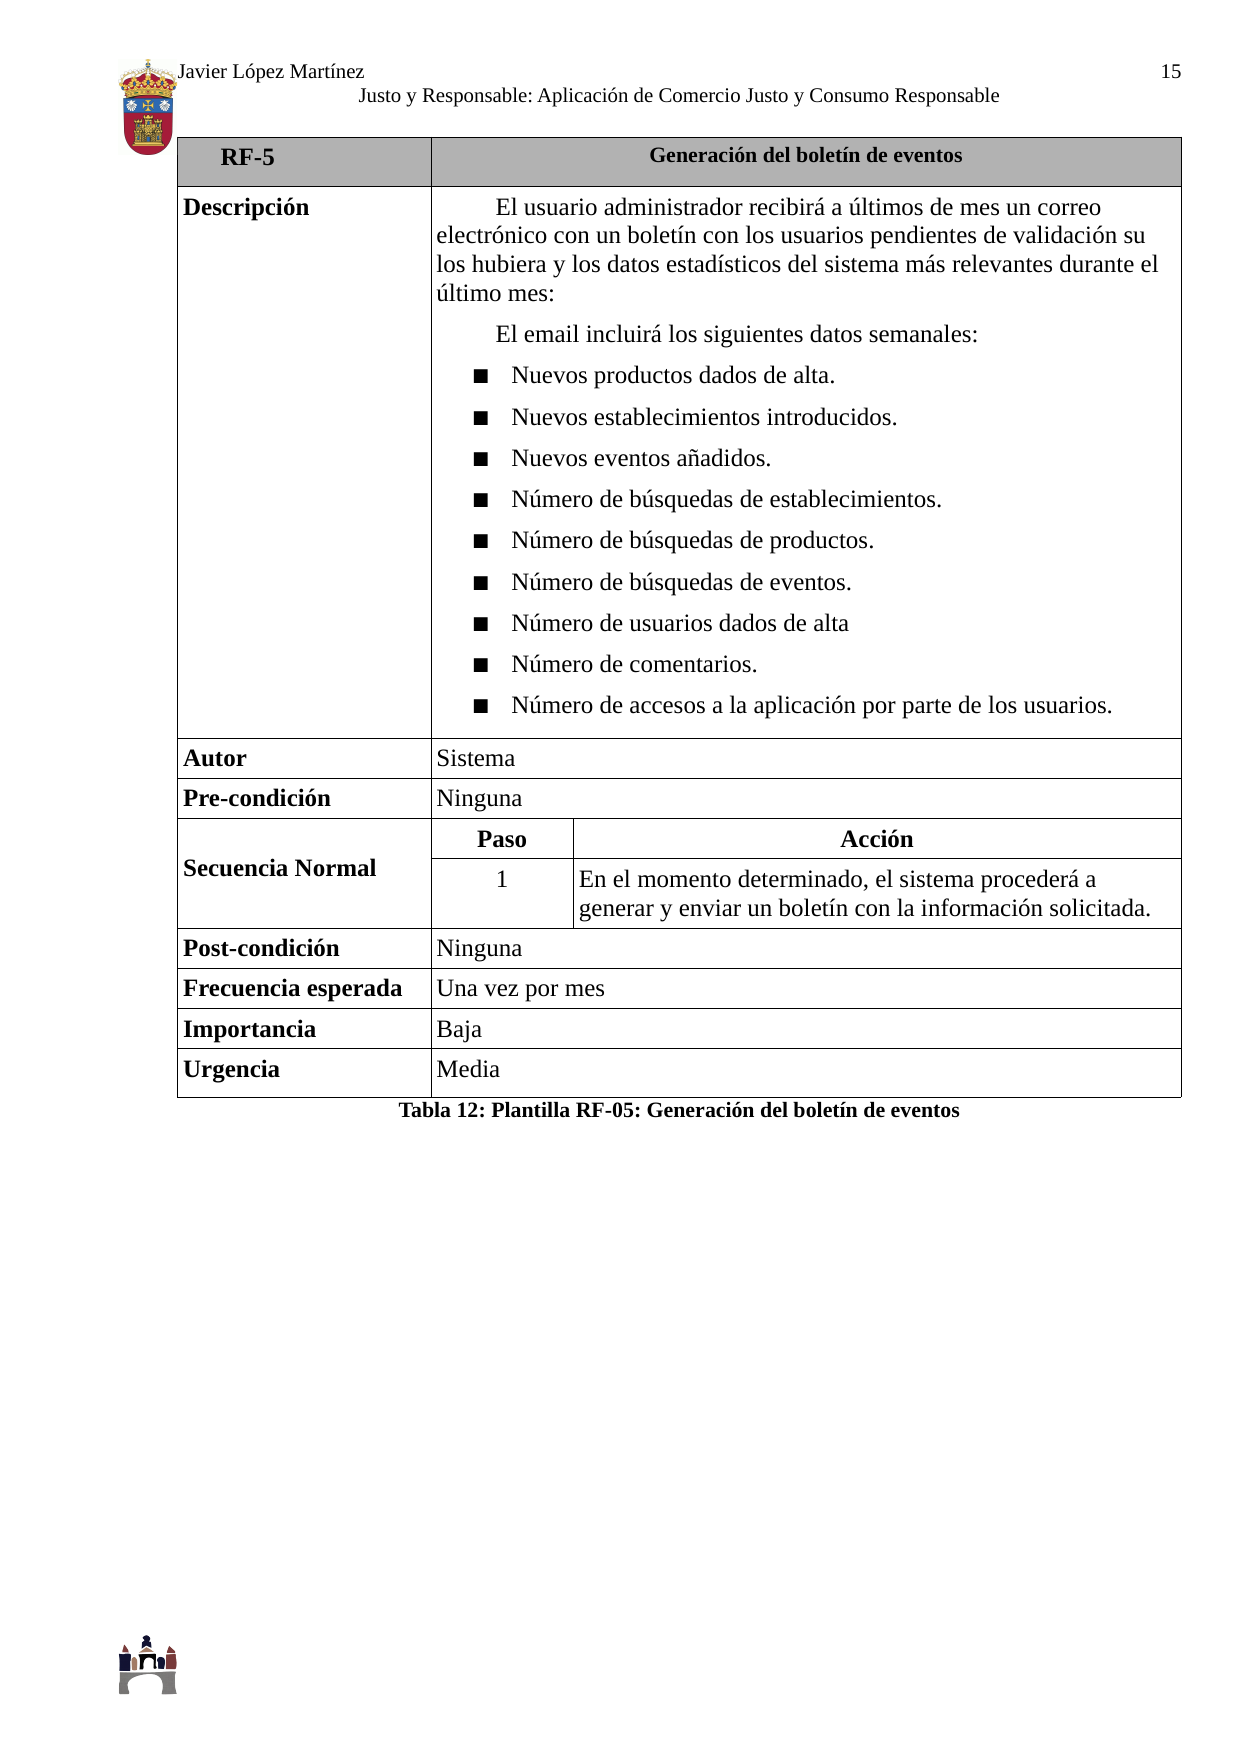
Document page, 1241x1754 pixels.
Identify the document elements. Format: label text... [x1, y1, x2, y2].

table_cell Secuencia Normal [178, 819, 431, 927]
table_cell Media [432, 1049, 1181, 1097]
table_cell Sistema [432, 739, 1181, 778]
table_cell Paso [432, 819, 573, 858]
table_cell Post-condición [178, 929, 431, 968]
table_cell Autor [178, 739, 431, 778]
table_cell El usuario administrador recibirá a últimos de mes un correo electrónico con un boletín con los usuarios pendientes de validación su los hubiera y los datos estadísticos del sistema más relevantes durante el último mes: El email incluirá los siguientes datos semanales: Nuevos productos dados de alta. Nuevos establecimientos introducidos. Nuevos eventos añadidos. Número de búsquedas de establecimientos. Número de búsquedas de productos. Número de búsquedas de eventos. Número de usuarios dados de alta Número de comentarios. Número de accesos a la aplicación por parte de los usuarios. [432, 187, 1181, 737]
table_cell En el momento determinado, el sistema procederá a generar y enviar un boletín con la información solicitada. [574, 859, 1181, 927]
table_header Generación del boletín de eventos [432, 138, 1181, 186]
table_cell Ninguna [432, 779, 1181, 818]
table_cell Pre-condición [178, 779, 431, 818]
table_cell 1 [432, 859, 573, 927]
table_cell Descripción [178, 187, 431, 737]
picture [118, 1634, 178, 1695]
table_cell Baja [432, 1009, 1181, 1048]
table_cell Una vez por mes [432, 969, 1181, 1008]
table_cell Urgencia [178, 1049, 431, 1097]
table_cell Ninguna [432, 929, 1181, 968]
picture [118, 59, 178, 155]
table_cell Frecuencia esperada [178, 969, 431, 1008]
text Tabla 12: Plantilla RF-05: Generación del boletín de eventos [177, 1098, 1181, 1122]
table_cell Acción [574, 819, 1181, 858]
table_header [178, 138, 431, 186]
table_cell Importancia [178, 1009, 431, 1048]
